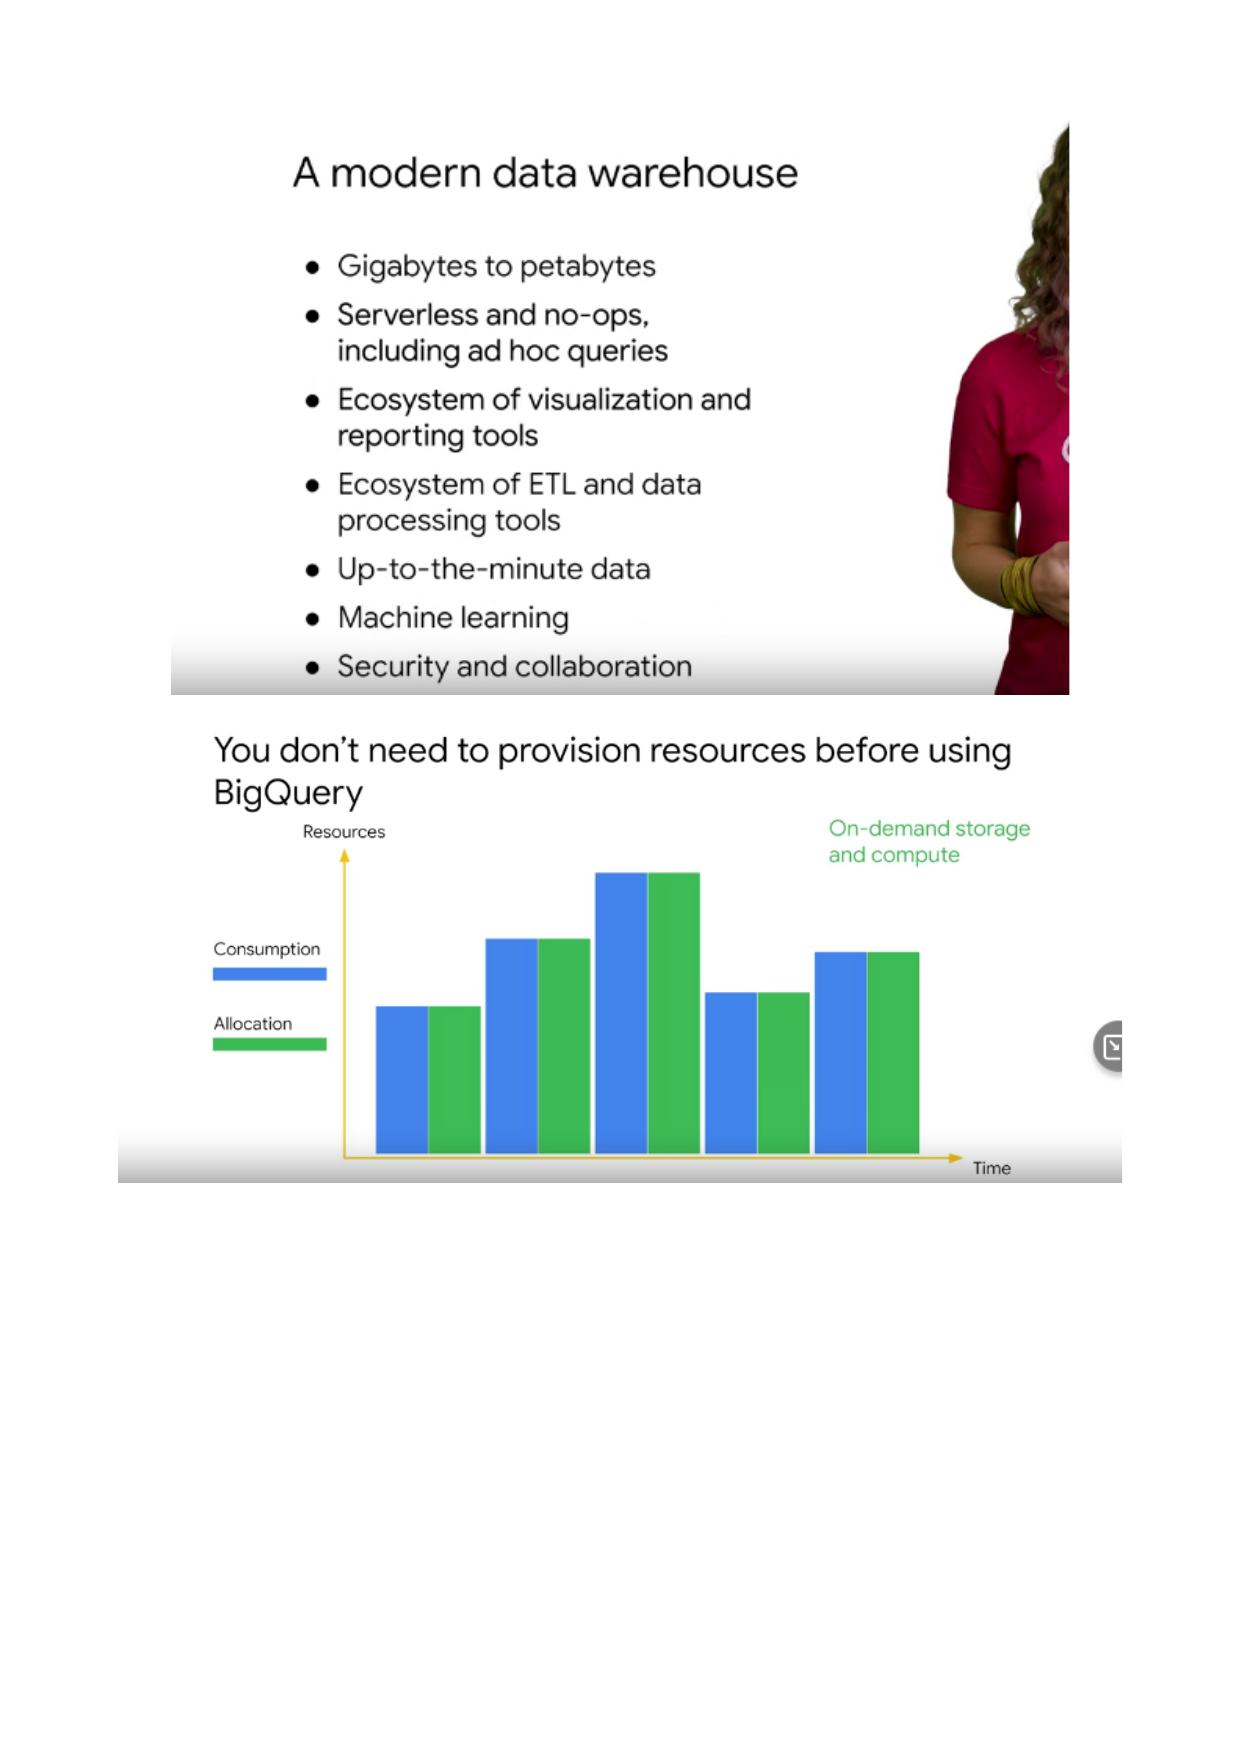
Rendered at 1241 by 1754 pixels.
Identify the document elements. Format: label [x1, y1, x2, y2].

picture [171, 118, 1070, 695]
picture [118, 723, 1123, 1183]
